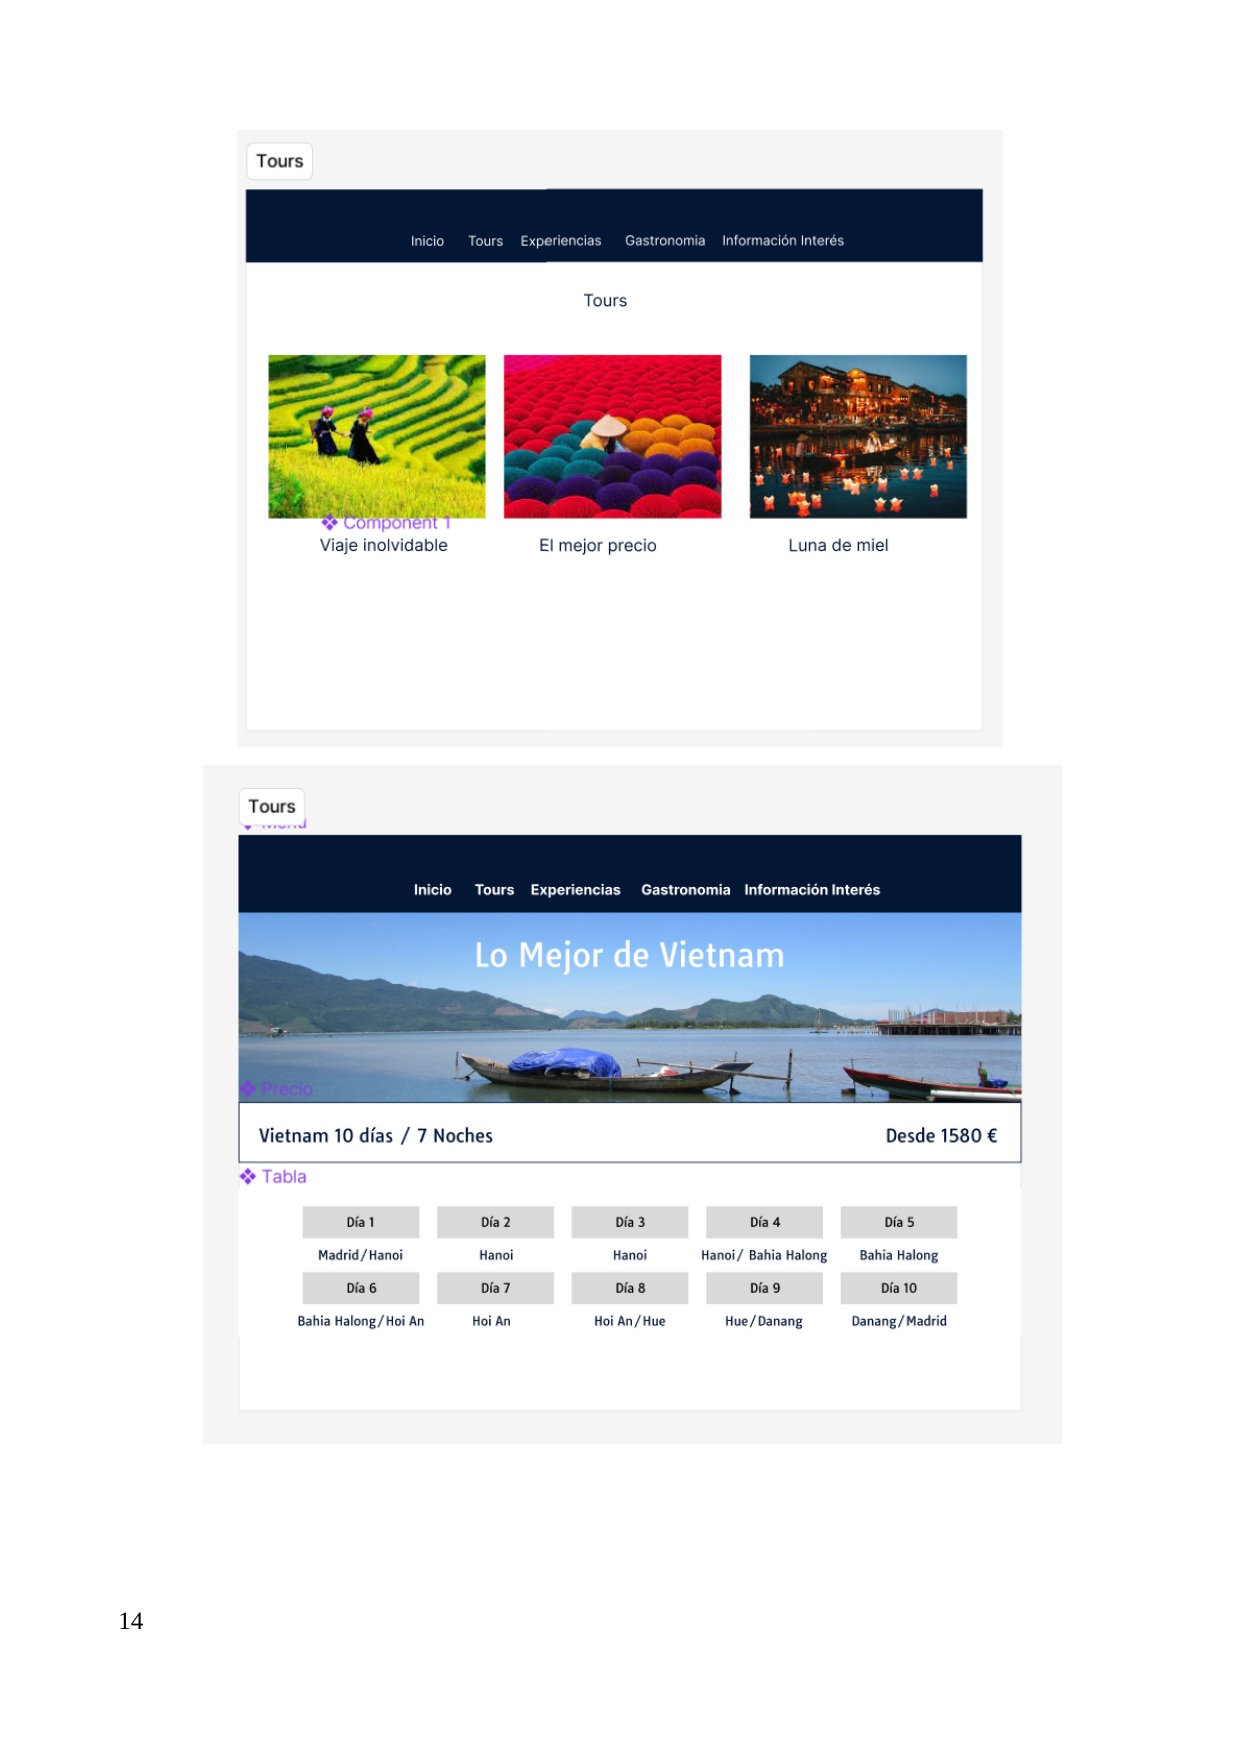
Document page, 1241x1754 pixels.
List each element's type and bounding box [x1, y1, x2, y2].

picture [202, 765, 1063, 1444]
picture [237, 130, 1003, 747]
